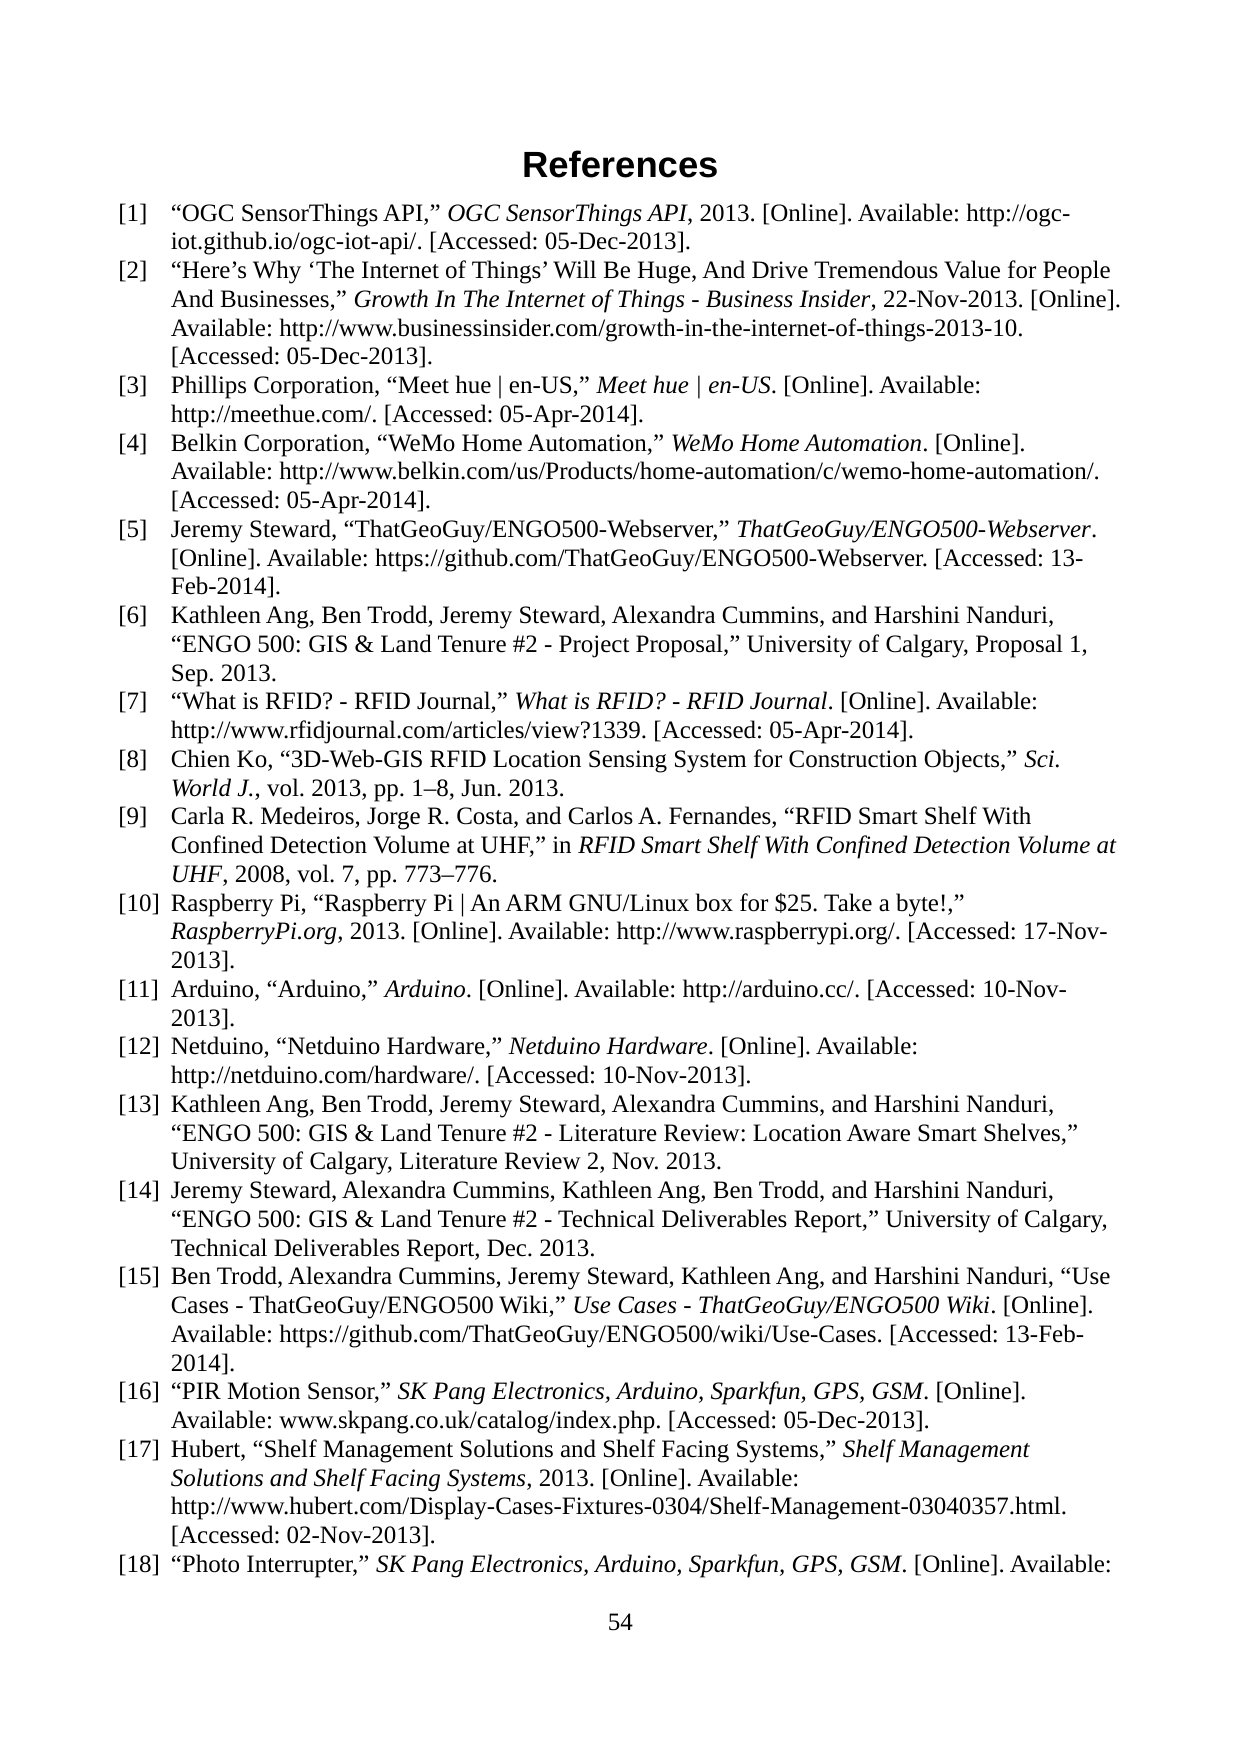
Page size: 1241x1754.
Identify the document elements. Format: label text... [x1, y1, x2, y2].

text [16] “PIR Motion Sensor,” SK Pang Electronics, Arduino, Sparkfun, GPS, GSM. [Online]. Available: www.skpang.co.uk/catalog/index.php. [Accessed: 05-Dec-2013]. [118, 1376, 1122, 1434]
text [15] Ben Trodd, Alexandra Cummins, Jeremy Steward, Kathleen Ang, and Harshini Nanduri, “Use Cases - ThatGeoGuy/ENGO500 Wiki,” Use Cases - ThatGeoGuy/ENGO500 Wiki. [Online]. Available: https://github.com/ThatGeoGuy/ENGO500/wiki/Use-Cases. [Accessed: 13-Feb-2014]. [118, 1261, 1122, 1376]
text [14] Jeremy Steward, Alexandra Cummins, Kathleen Ang, Ben Trodd, and Harshini Nanduri, “ENGO 500: GIS & Land Tenure #2 - Technical Deliverables Report,” University of Calgary, Technical Deliverables Report, Dec. 2013. [118, 1175, 1122, 1261]
text [1] “OGC SensorThings API,” OGC SensorThings API, 2013. [Online]. Available: http://ogc-iot.github.io/ogc-iot-api/. [Accessed: 05-Dec-2013]. [118, 198, 1122, 255]
text [9] Carla R. Medeiros, Jorge R. Costa, and Carlos A. Fernandes, “RFID Smart Shelf With Confined Detection Volume at UHF,” in RFID Smart Shelf With Confined Detection Volume at UHF, 2008, vol. 7, pp. 773–776. [118, 801, 1122, 888]
text [5] Jeremy Steward, “ThatGeoGuy/ENGO500-Webserver,” ThatGeoGuy/ENGO500-Webserver. [Online]. Available: https://github.com/ThatGeoGuy/ENGO500-Webserver. [Accessed: 13-Feb-2014]. [118, 514, 1122, 600]
text [18] “Photo Interrupter,” SK Pang Electronics, Arduino, Sparkfun, GPS, GSM. [Online]. Available: [118, 1549, 1122, 1578]
text [2] “Here’s Why ‘The Internet of Things’ Will Be Huge, And Drive Tremendous Value for People And Businesses,” Growth In The Internet of Things - Business Insider, 22-Nov-2013. [Online]. Available: http://www.businessinsider.com/growth-in-the-internet-of-things-2013-10. [Accessed: 05-Dec-2013]. [118, 255, 1122, 370]
text [7] “What is RFID? - RFID Journal,” What is RFID? - RFID Journal. [Online]. Available: http://www.rfidjournal.com/articles/view?1339. [Accessed: 05-Apr-2014]. [118, 686, 1122, 744]
text [17] Hubert, “Shelf Management Solutions and Shelf Facing Systems,” Shelf Management Solutions and Shelf Facing Systems, 2013. [Online]. Available: http://www.hubert.com/Display-Cases-Fixtures-0304/Shelf-Management-03040357.html. [Accessed: 02-Nov-2013]. [118, 1434, 1122, 1549]
text [11] Arduino, “Arduino,” Arduino. [Online]. Available: http://arduino.cc/. [Accessed: 10-Nov-2013]. [118, 974, 1122, 1031]
text [3] Phillips Corporation, “Meet hue | en-US,” Meet hue | en-US. [Online]. Available: http://meethue.com/. [Accessed: 05-Apr-2014]. [118, 370, 1122, 428]
text [8] Chien Ko, “3D-Web-GIS RFID Location Sensing System for Construction Objects,” Sci. World J., vol. 2013, pp. 1–8, Jun. 2013. [118, 744, 1122, 801]
text [4] Belkin Corporation, “WeMo Home Automation,” WeMo Home Automation. [Online]. Available: http://www.belkin.com/us/Products/home-automation/c/wemo-home-automation/. [Accessed: 05-Apr-2014]. [118, 428, 1122, 514]
text [10] Raspberry Pi, “Raspberry Pi | An ARM GNU/Linux box for $25. Take a byte!,” RaspberryPi.org, 2013. [Online]. Available: http://www.raspberrypi.org/. [Accessed: 17-Nov-2013]. [118, 888, 1122, 974]
text [12] Netduino, “Netduino Hardware,” Netduino Hardware. [Online]. Available: http://netduino.com/hardware/. [Accessed: 10-Nov-2013]. [118, 1031, 1122, 1089]
subtitle References [118, 143, 1122, 185]
text [13] Kathleen Ang, Ben Trodd, Jeremy Steward, Alexandra Cummins, and Harshini Nanduri, “ENGO 500: GIS & Land Tenure #2 - Literature Review: Location Aware Smart Shelves,” University of Calgary, Literature Review 2, Nov. 2013. [118, 1089, 1122, 1175]
text [6] Kathleen Ang, Ben Trodd, Jeremy Steward, Alexandra Cummins, and Harshini Nanduri, “ENGO 500: GIS & Land Tenure #2 - Project Proposal,” University of Calgary, Proposal 1, Sep. 2013. [118, 600, 1122, 686]
